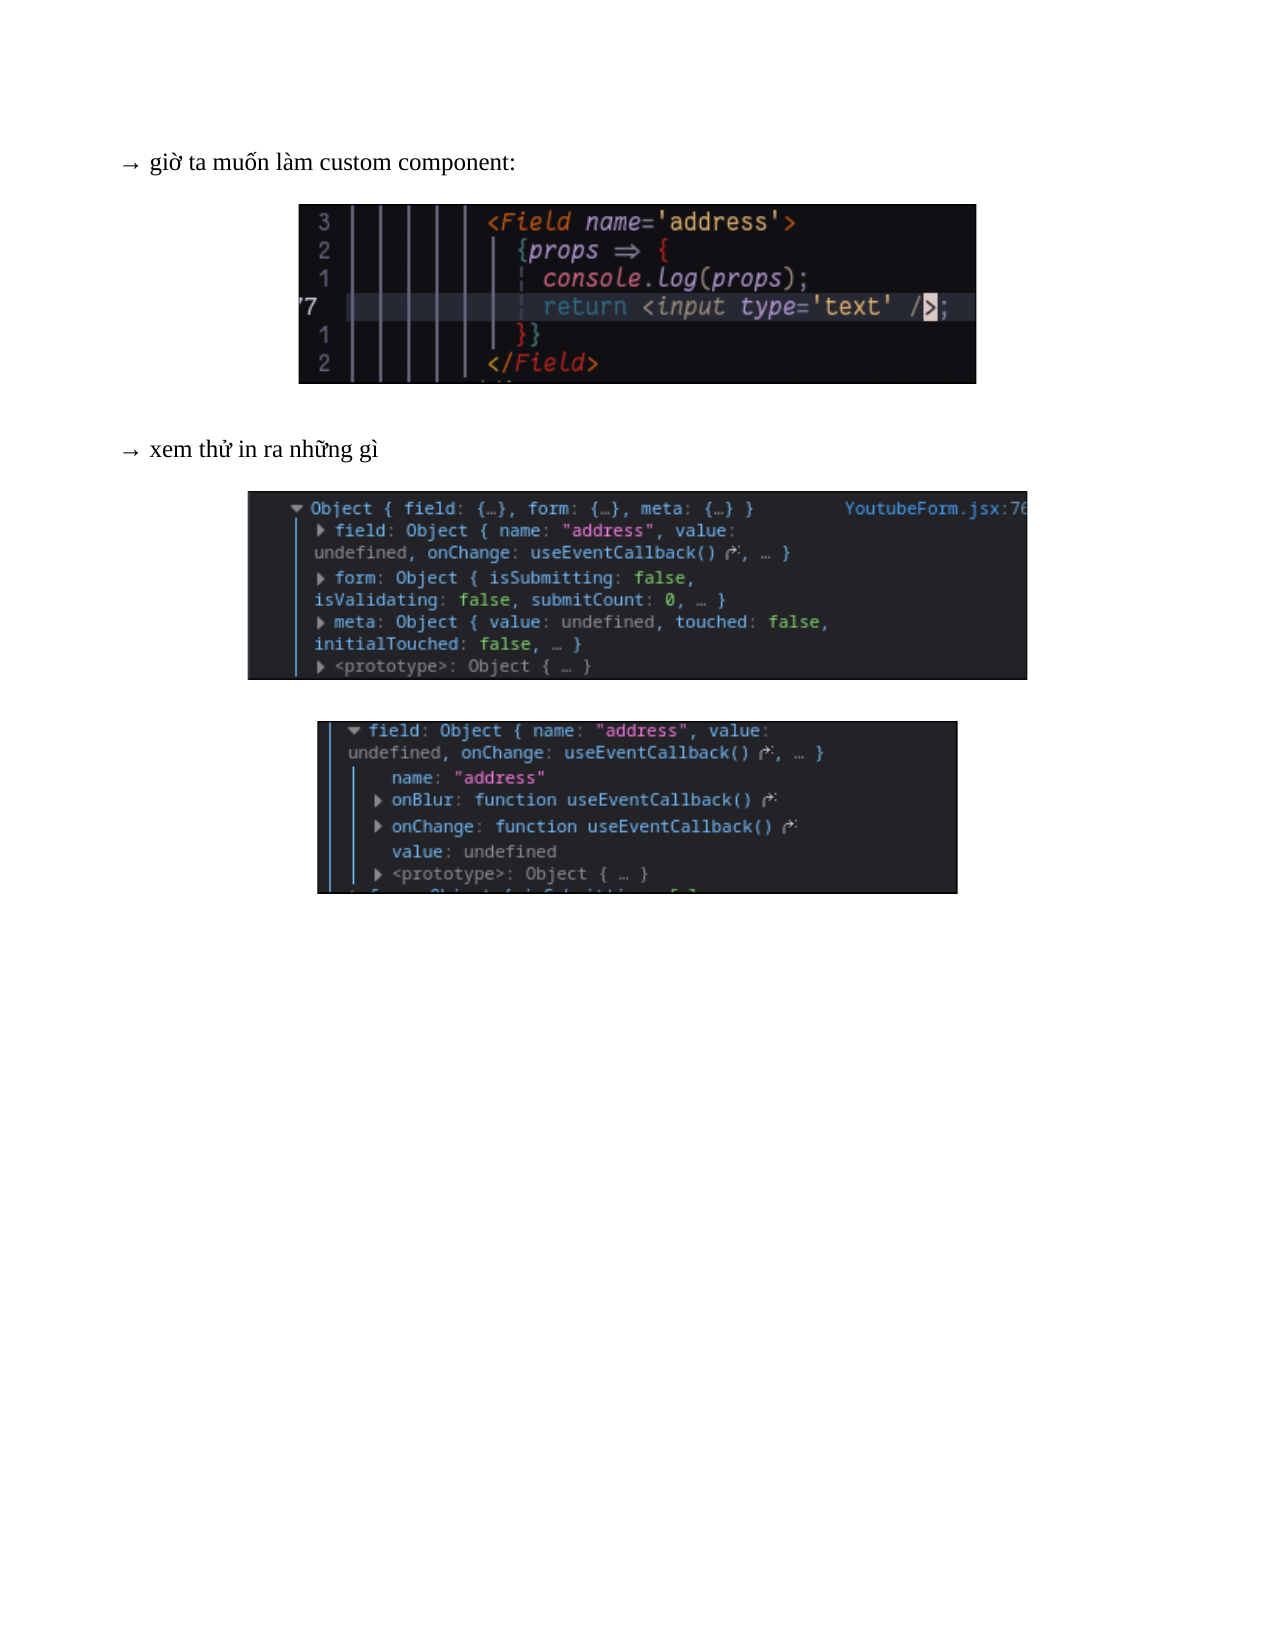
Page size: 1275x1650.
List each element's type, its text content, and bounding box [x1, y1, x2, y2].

text → giờ ta muốn làm custom component: [118, 147, 1157, 176]
picture [247, 491, 1028, 680]
text → xem thử in ra những gì [118, 434, 1157, 463]
picture [298, 204, 977, 384]
picture [317, 721, 958, 894]
